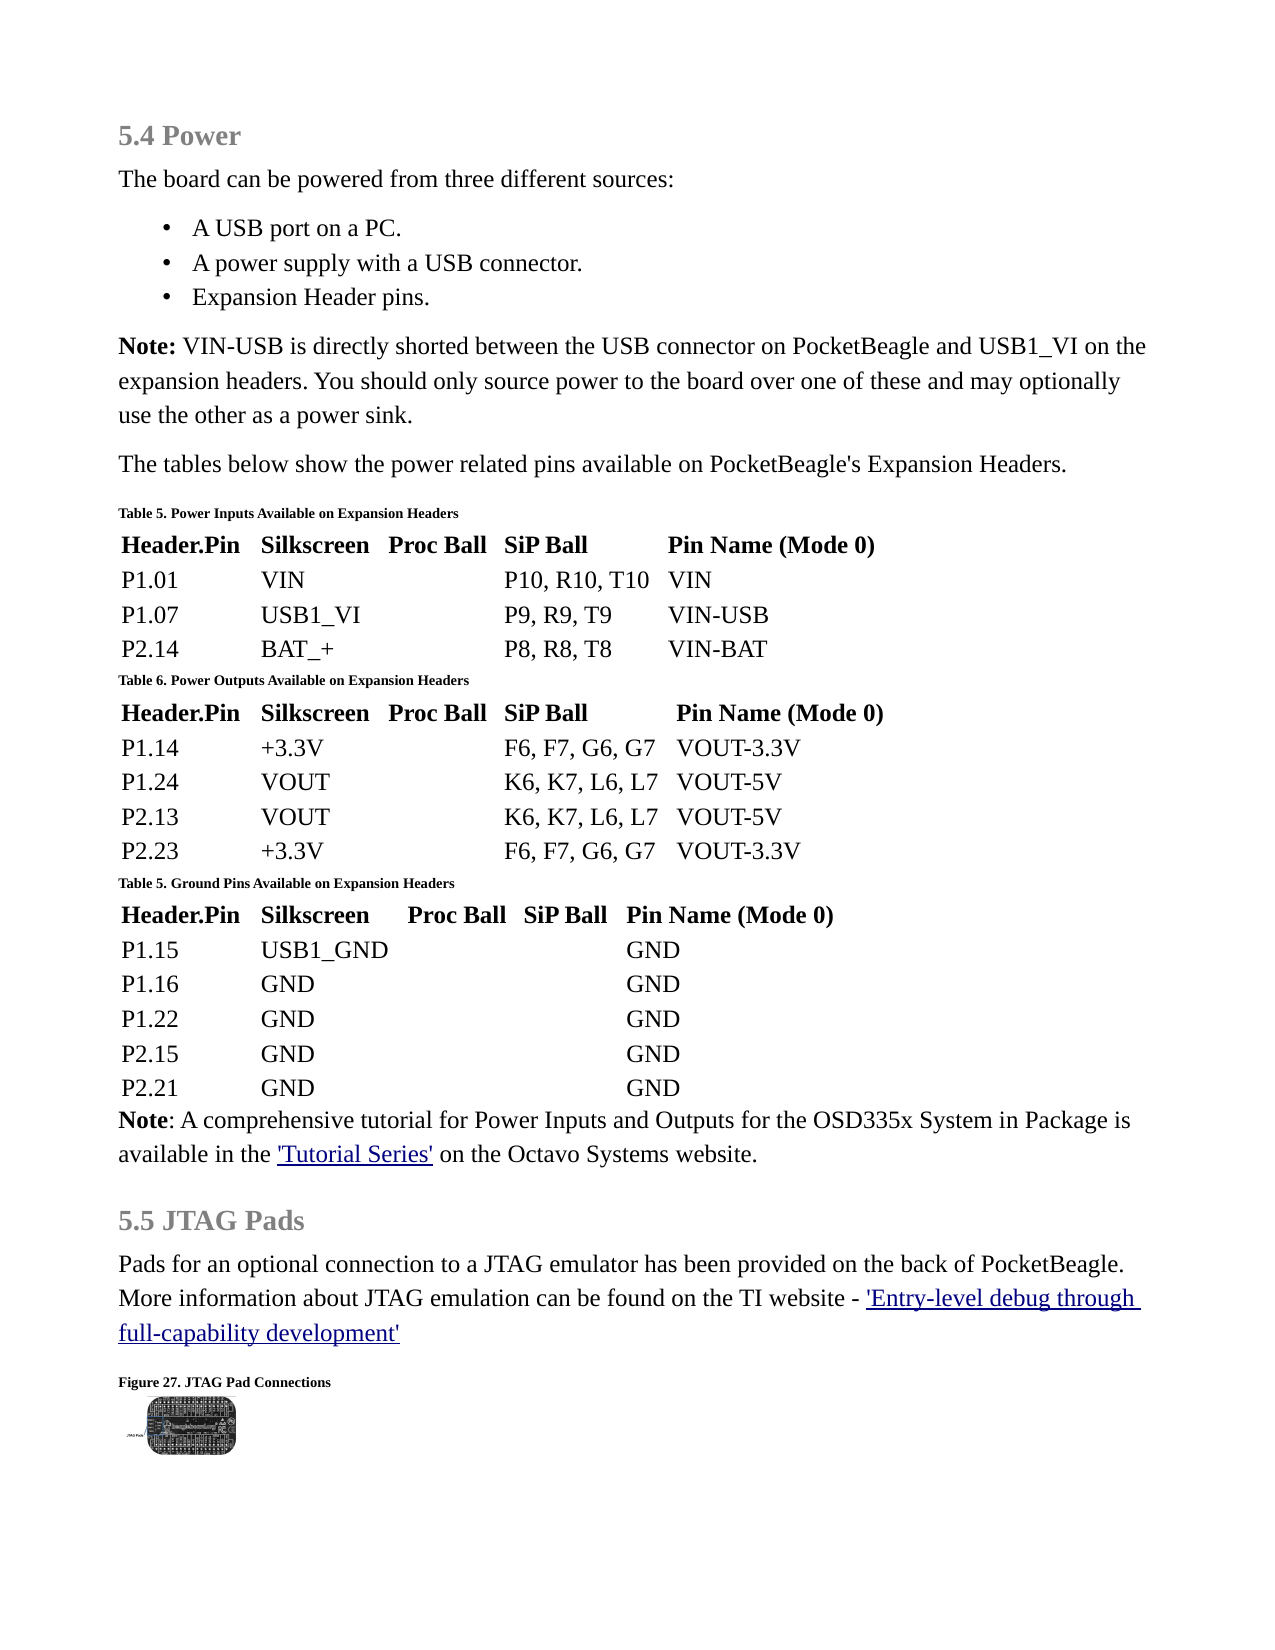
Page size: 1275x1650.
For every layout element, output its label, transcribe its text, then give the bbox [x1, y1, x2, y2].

table_header Proc Ball [385, 528, 501, 562]
table_header Header.Pin [118, 695, 258, 730]
table_header Silkscreen [258, 528, 385, 562]
table_cell [385, 730, 501, 764]
table_header Silkscreen [258, 898, 404, 932]
table_cell GND [623, 1036, 855, 1070]
table_cell [385, 631, 501, 666]
table_cell VOUT-3.3V [673, 730, 905, 764]
table_cell P8, R8, T8 [501, 631, 665, 666]
text Pads for an optional connection to a JTAG emulator has been provided on the back of PocketBeagle. More information about JTAG emulation can be found on the TI website - 'Entry-level debug through full-capability development' [118, 1249, 1157, 1347]
table_cell P9, R9, T9 [501, 597, 665, 631]
table_cell GND [623, 967, 855, 1001]
table_cell P10, R10, T10 [501, 562, 665, 597]
table_cell [405, 967, 520, 1001]
table_cell [405, 932, 520, 967]
table_cell USB1_GND [258, 932, 404, 967]
table_cell [520, 932, 623, 967]
subtitle 5.4 Power [118, 118, 1157, 152]
table_cell [520, 1070, 623, 1105]
table_header Proc Ball [385, 695, 501, 730]
table_cell GND [258, 1036, 404, 1070]
table_cell F6, F7, G6, G7 [501, 834, 673, 868]
table_cell VOUT [258, 799, 385, 833]
table_cell [405, 1070, 520, 1105]
subtitle 5.5 JTAG Pads [118, 1203, 1157, 1237]
table_cell P1.24 [118, 764, 258, 799]
table_cell GND [258, 1070, 404, 1105]
table_cell P1.14 [118, 730, 258, 764]
table_cell [385, 799, 501, 833]
list A USB port on a PC. [162, 213, 1157, 242]
table_cell P1.01 [118, 562, 258, 597]
table_cell VOUT-5V [673, 799, 905, 833]
subtitle Table 5. Ground Pins Available on Expansion Headers [118, 874, 1157, 891]
table_cell GND [623, 1070, 855, 1105]
table_header SiP Ball [501, 528, 665, 562]
subtitle Figure 27. JTAG Pad Connections [118, 1373, 1157, 1390]
table_header Pin Name (Mode 0) [623, 898, 855, 932]
table_header Proc Ball [405, 898, 520, 932]
table_cell P2.15 [118, 1036, 258, 1070]
table_cell USB1_VI [258, 597, 385, 631]
table_cell VIN [665, 562, 896, 597]
table_cell K6, K7, L6, L7 [501, 799, 673, 833]
table_cell P1.22 [118, 1001, 258, 1036]
table_cell F6, F7, G6, G7 [501, 730, 673, 764]
table_cell VIN [258, 562, 385, 597]
table_cell VIN-BAT [665, 631, 896, 666]
table_cell P1.16 [118, 967, 258, 1001]
table_cell [385, 764, 501, 799]
table_cell GND [258, 1001, 404, 1036]
table_cell K6, K7, L6, L7 [501, 764, 673, 799]
table_header Pin Name (Mode 0) [673, 695, 905, 730]
text The board can be powered from three different sources: [118, 164, 1157, 193]
list Expansion Header pins. [162, 282, 1157, 311]
table_cell GND [623, 932, 855, 967]
table_cell VOUT-5V [673, 764, 905, 799]
table_cell VOUT-3.3V [673, 834, 905, 868]
table_header Silkscreen [258, 695, 385, 730]
table_cell [520, 967, 623, 1001]
table_header Pin Name (Mode 0) [665, 528, 896, 562]
subtitle Table 6. Power Outputs Available on Expansion Headers [118, 672, 1157, 689]
text Note: VIN-USB is directly shorted between the USB connector on PocketBeagle and USB1_VI on the expansion headers. You should only source power to the board over one of these and may optionally use the other as a power sink. [118, 331, 1157, 429]
table_cell +3.3V [258, 834, 385, 868]
table_cell [385, 834, 501, 868]
table_cell P1.15 [118, 932, 258, 967]
text The tables below show the power related pins available on PocketBeagle's Expansion Headers. [118, 449, 1157, 478]
table_cell [385, 597, 501, 631]
table_cell [520, 1036, 623, 1070]
table_cell [385, 562, 501, 597]
table_cell BAT_+ [258, 631, 385, 666]
list A power supply with a USB connector. [162, 248, 1157, 276]
table_cell P2.14 [118, 631, 258, 666]
table_cell VOUT [258, 764, 385, 799]
table_header SiP Ball [520, 898, 623, 932]
table_header SiP Ball [501, 695, 673, 730]
subtitle Table 5. Power Inputs Available on Expansion Headers [118, 504, 1157, 521]
table_cell GND [258, 967, 404, 1001]
table_cell [520, 1001, 623, 1036]
table_header Header.Pin [118, 898, 258, 932]
table_cell VIN-USB [665, 597, 896, 631]
table_cell P1.07 [118, 597, 258, 631]
table_cell P2.13 [118, 799, 258, 833]
text Note: A comprehensive tutorial for Power Inputs and Outputs for the OSD335x System in Package is available in the 'Tutorial Series' on the Octavo Systems website. [118, 1105, 1157, 1168]
table_cell [405, 1036, 520, 1070]
picture [118, 1396, 237, 1456]
table_cell +3.3V [258, 730, 385, 764]
table_cell GND [623, 1001, 855, 1036]
table_header Header.Pin [118, 528, 258, 562]
table_cell [405, 1001, 520, 1036]
table_cell P2.21 [118, 1070, 258, 1105]
table_cell P2.23 [118, 834, 258, 868]
